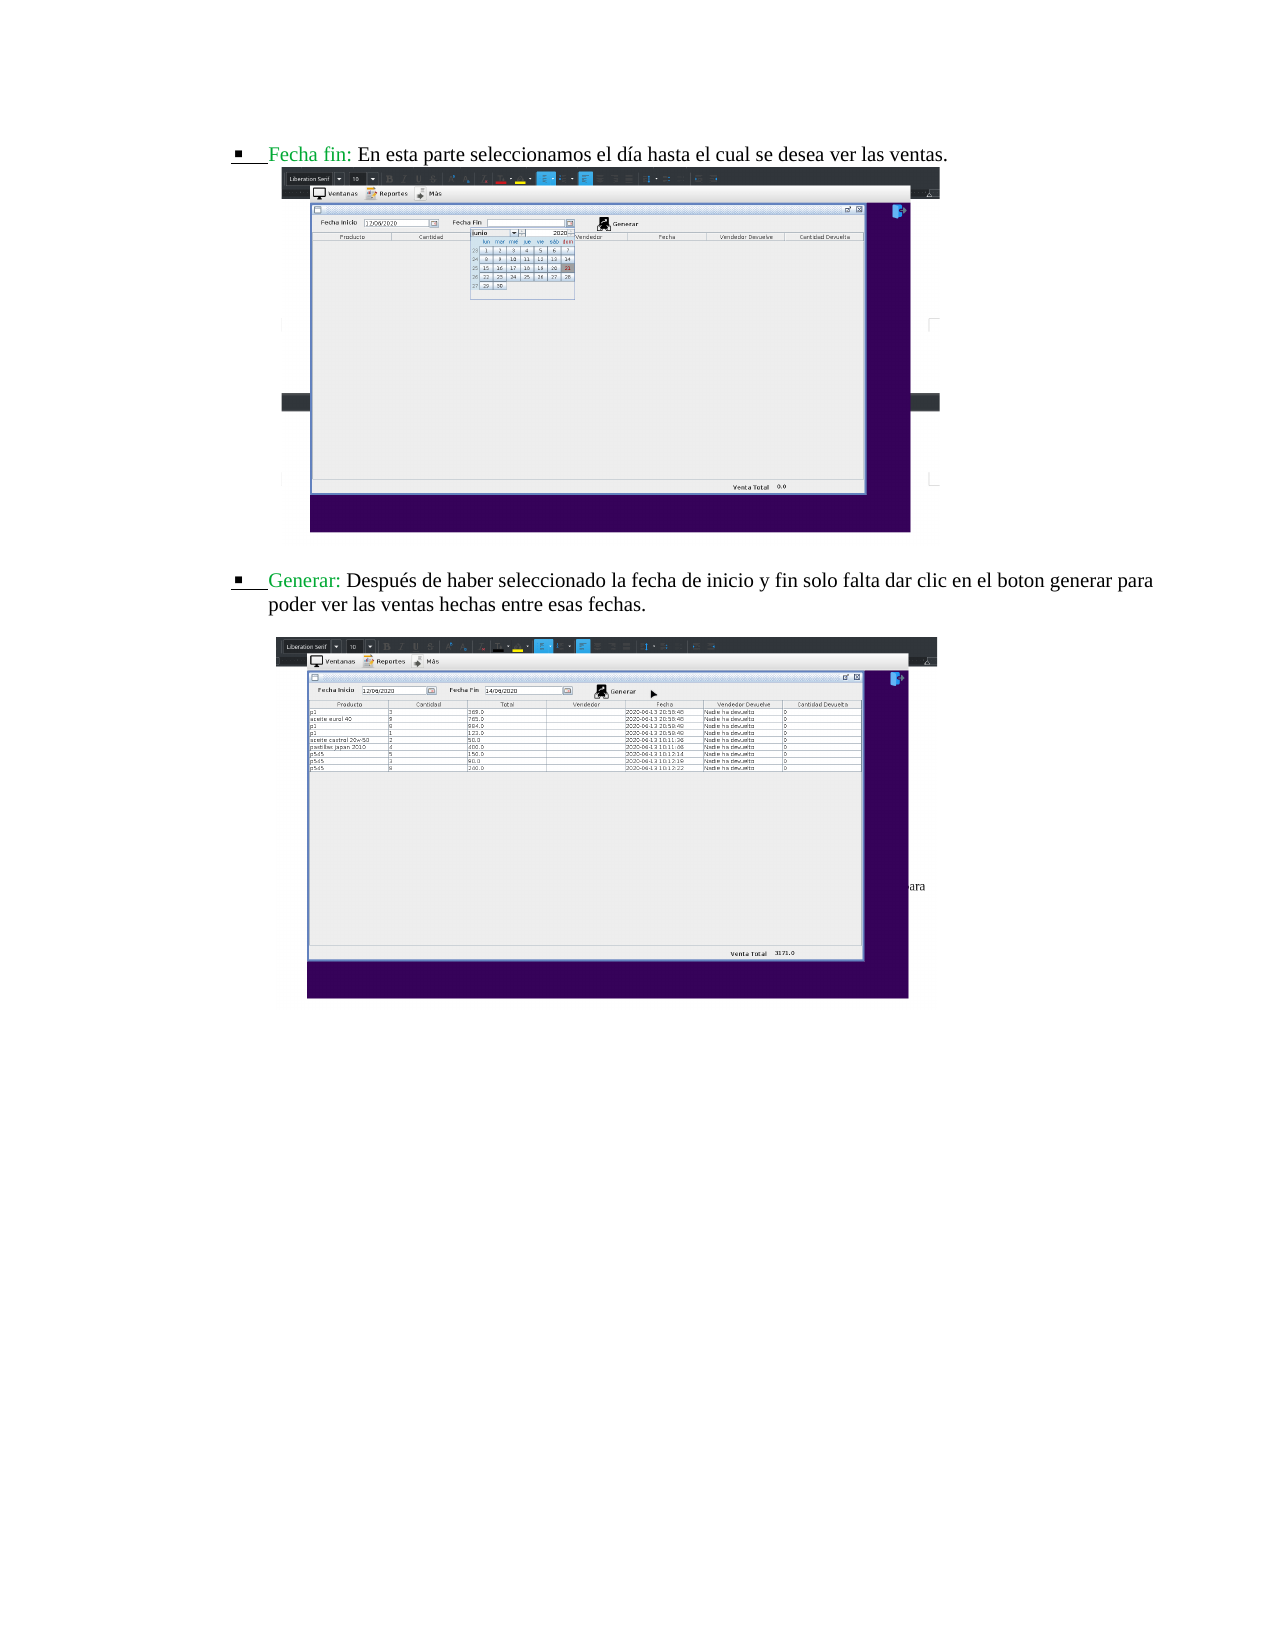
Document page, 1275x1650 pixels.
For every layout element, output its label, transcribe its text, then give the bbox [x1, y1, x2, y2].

list Generar: Después de haber seleccionado la fecha de inicio y fin solo falta dar clic en el boton generar para poder ver las ventas hechas entre esas fechas. [231, 568, 1157, 616]
picture [276, 637, 938, 1010]
picture [281, 167, 940, 546]
list Fecha fin: En esta parte seleccionamos el día hasta el cual se desea ver las ventas. [231, 142, 1157, 166]
